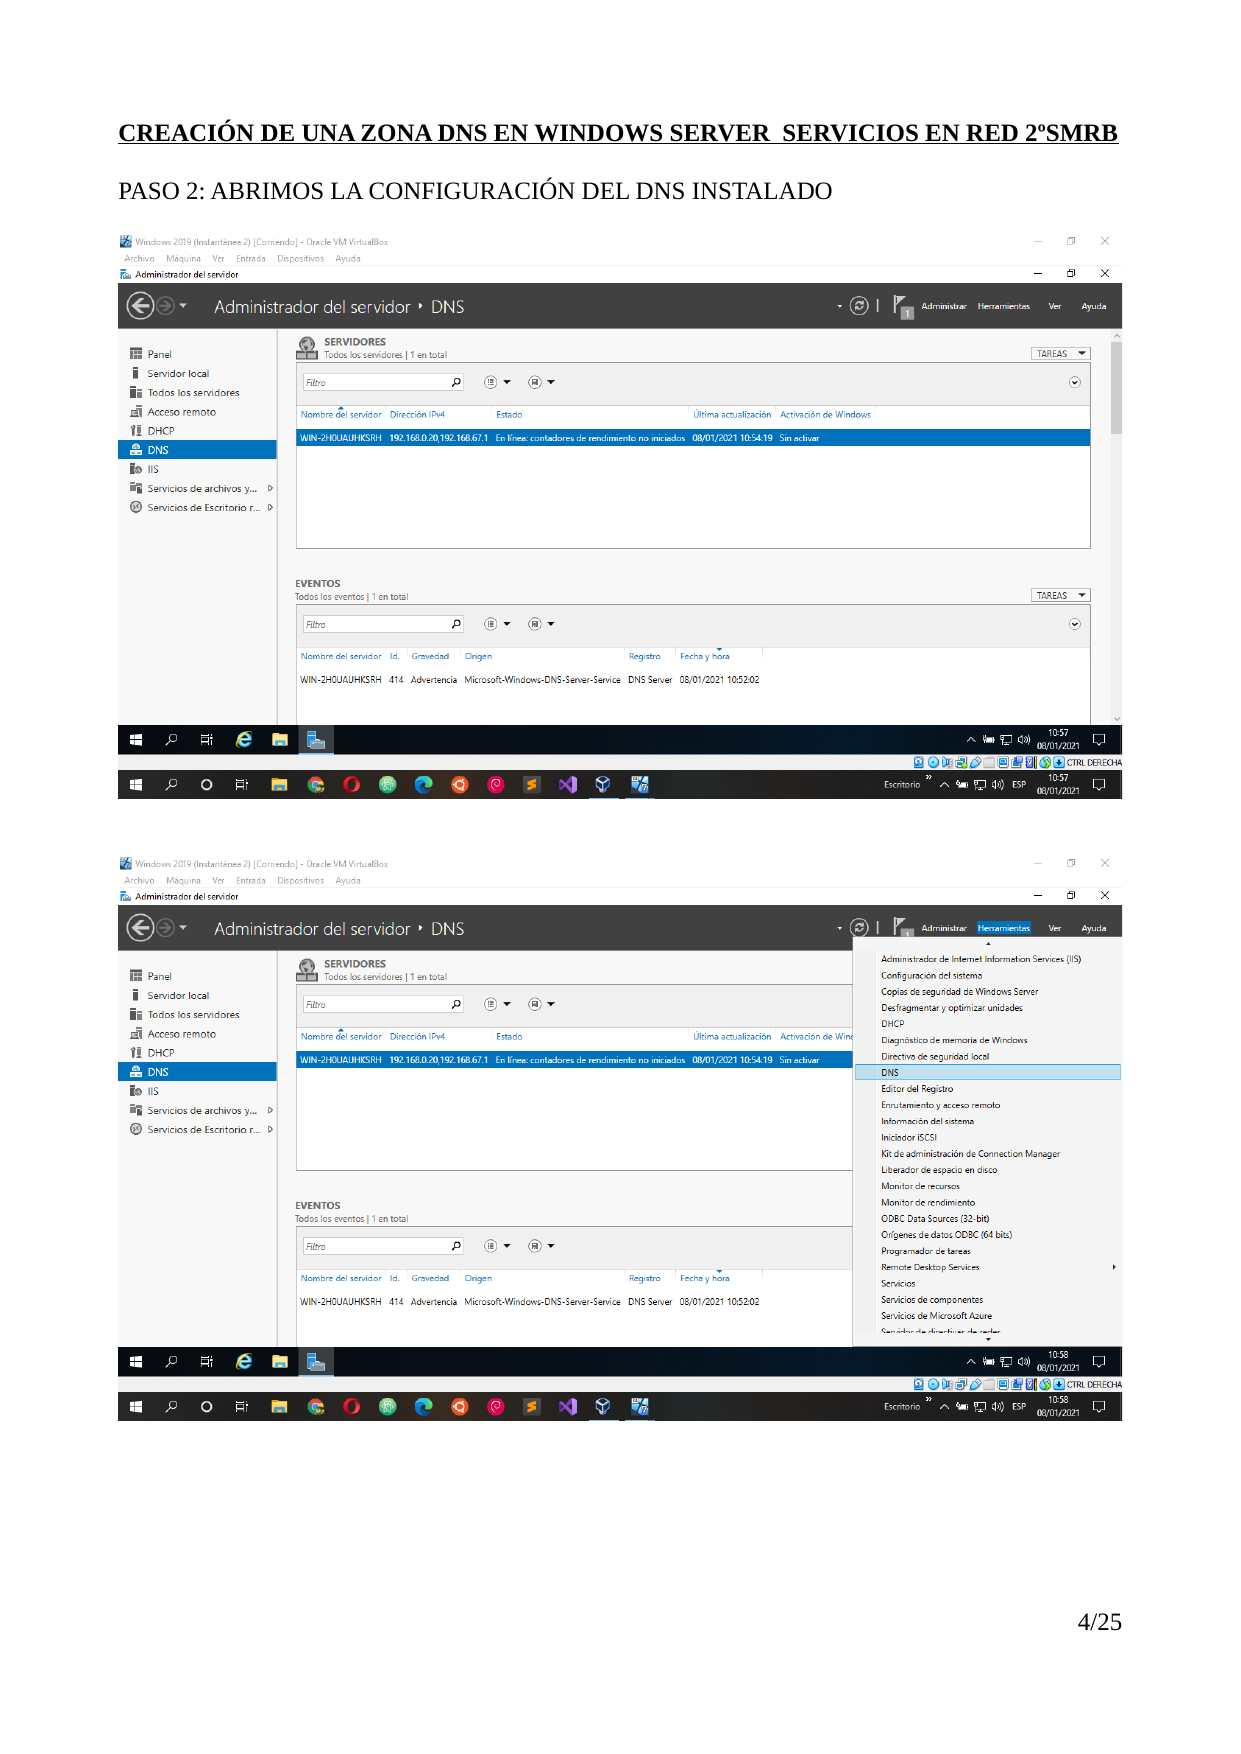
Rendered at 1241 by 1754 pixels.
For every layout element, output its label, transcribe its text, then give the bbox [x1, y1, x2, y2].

picture [118, 233, 1123, 799]
picture [118, 855, 1123, 1421]
text PASO 2: ABRIMOS LA CONFIGURACIÓN DEL DNS INSTALADO [118, 176, 1122, 205]
